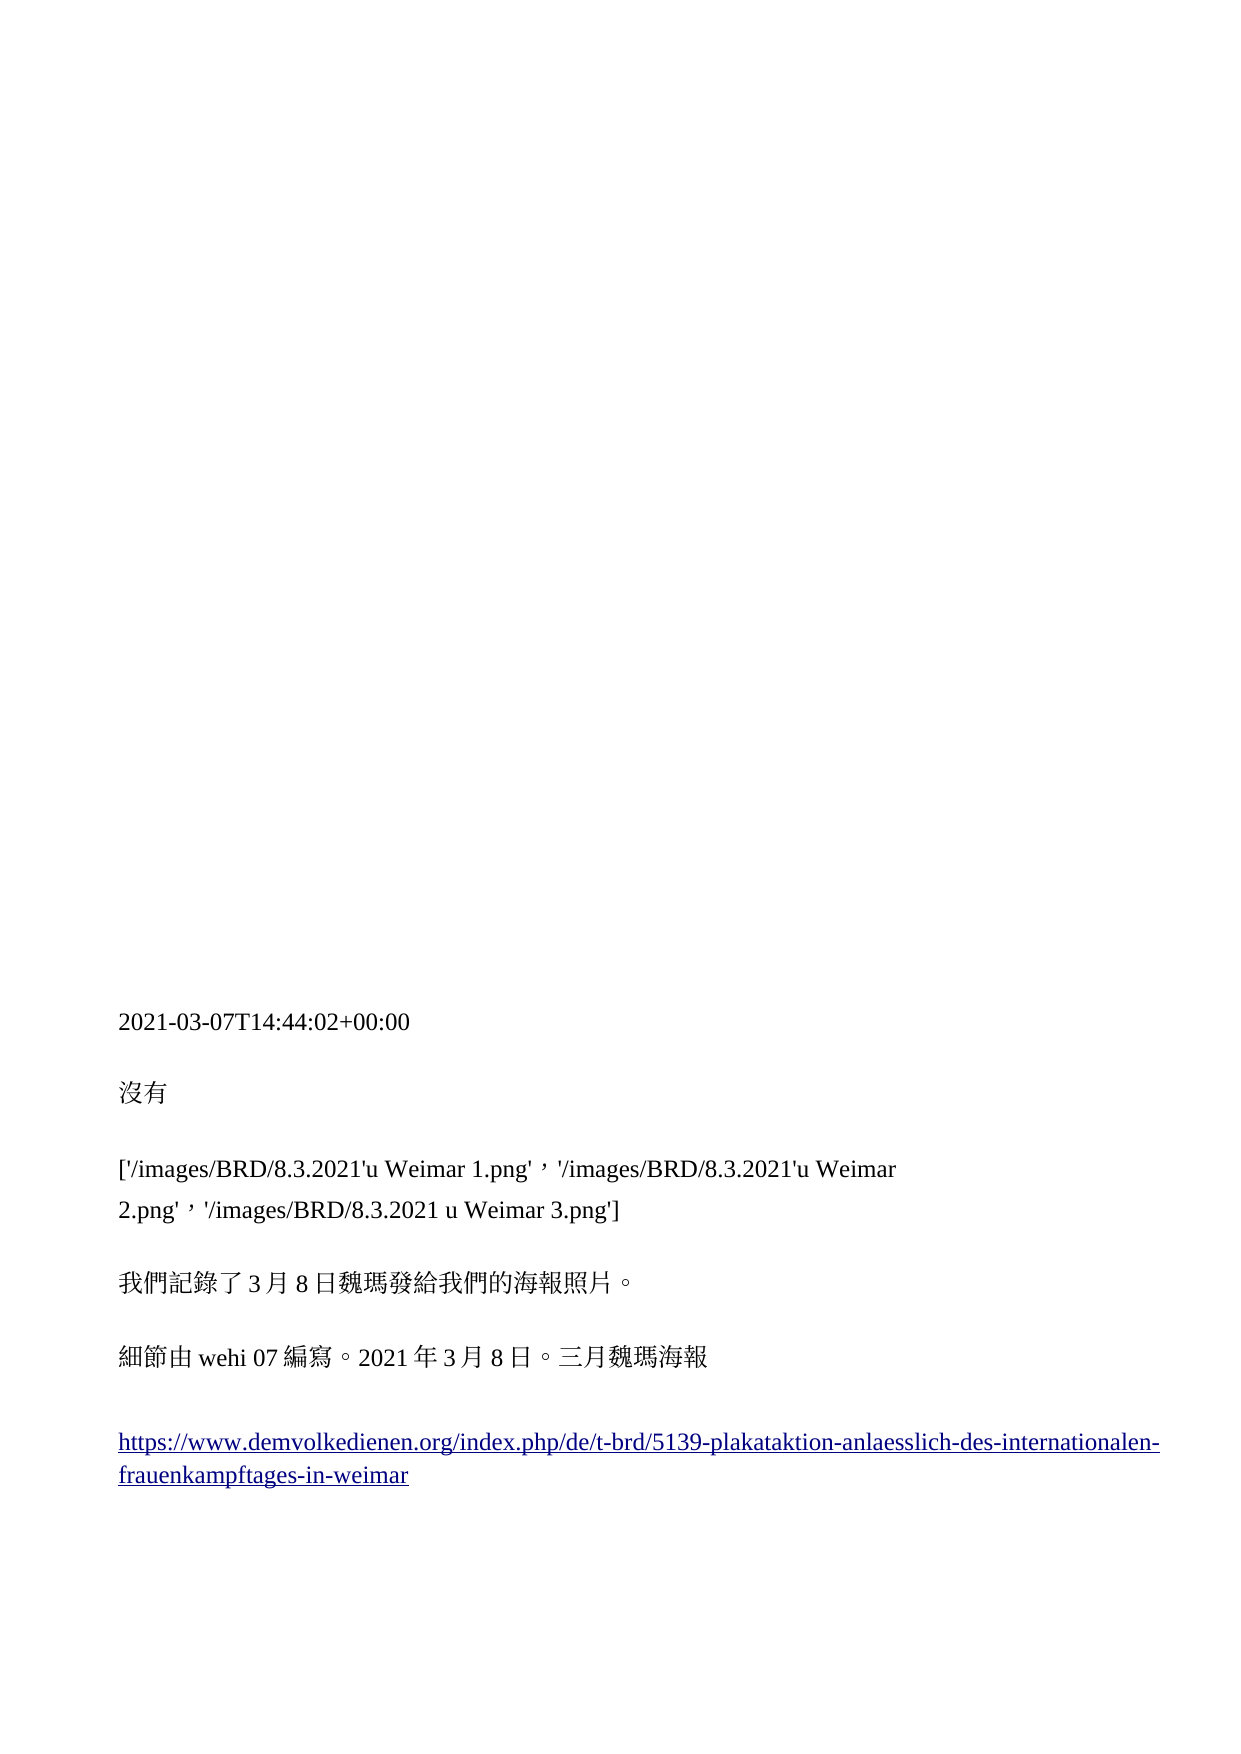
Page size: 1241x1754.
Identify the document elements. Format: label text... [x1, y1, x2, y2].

text https://www.demvolkedienen.org/index.php/de/t-brd/5139-plakataktion-anlaesslich-des-internationalen-frauenkampftages-in-weimar [118, 1394, 1181, 1489]
text 2021-03-07T14:44:02+00:00 沒有 ['/images/BRD/8.3.2021'u Weimar 1.png'，'/images/BRD/8.3.2021'u Weimar 2.png'，'/images/BRD/8.3.2021 u Weimar 3.png'] 我們記錄了3月8日魏瑪發給我們的海報照片。 細節由wehi 07編寫。2021年3月8日。三月魏瑪海報 [118, 974, 1181, 1374]
